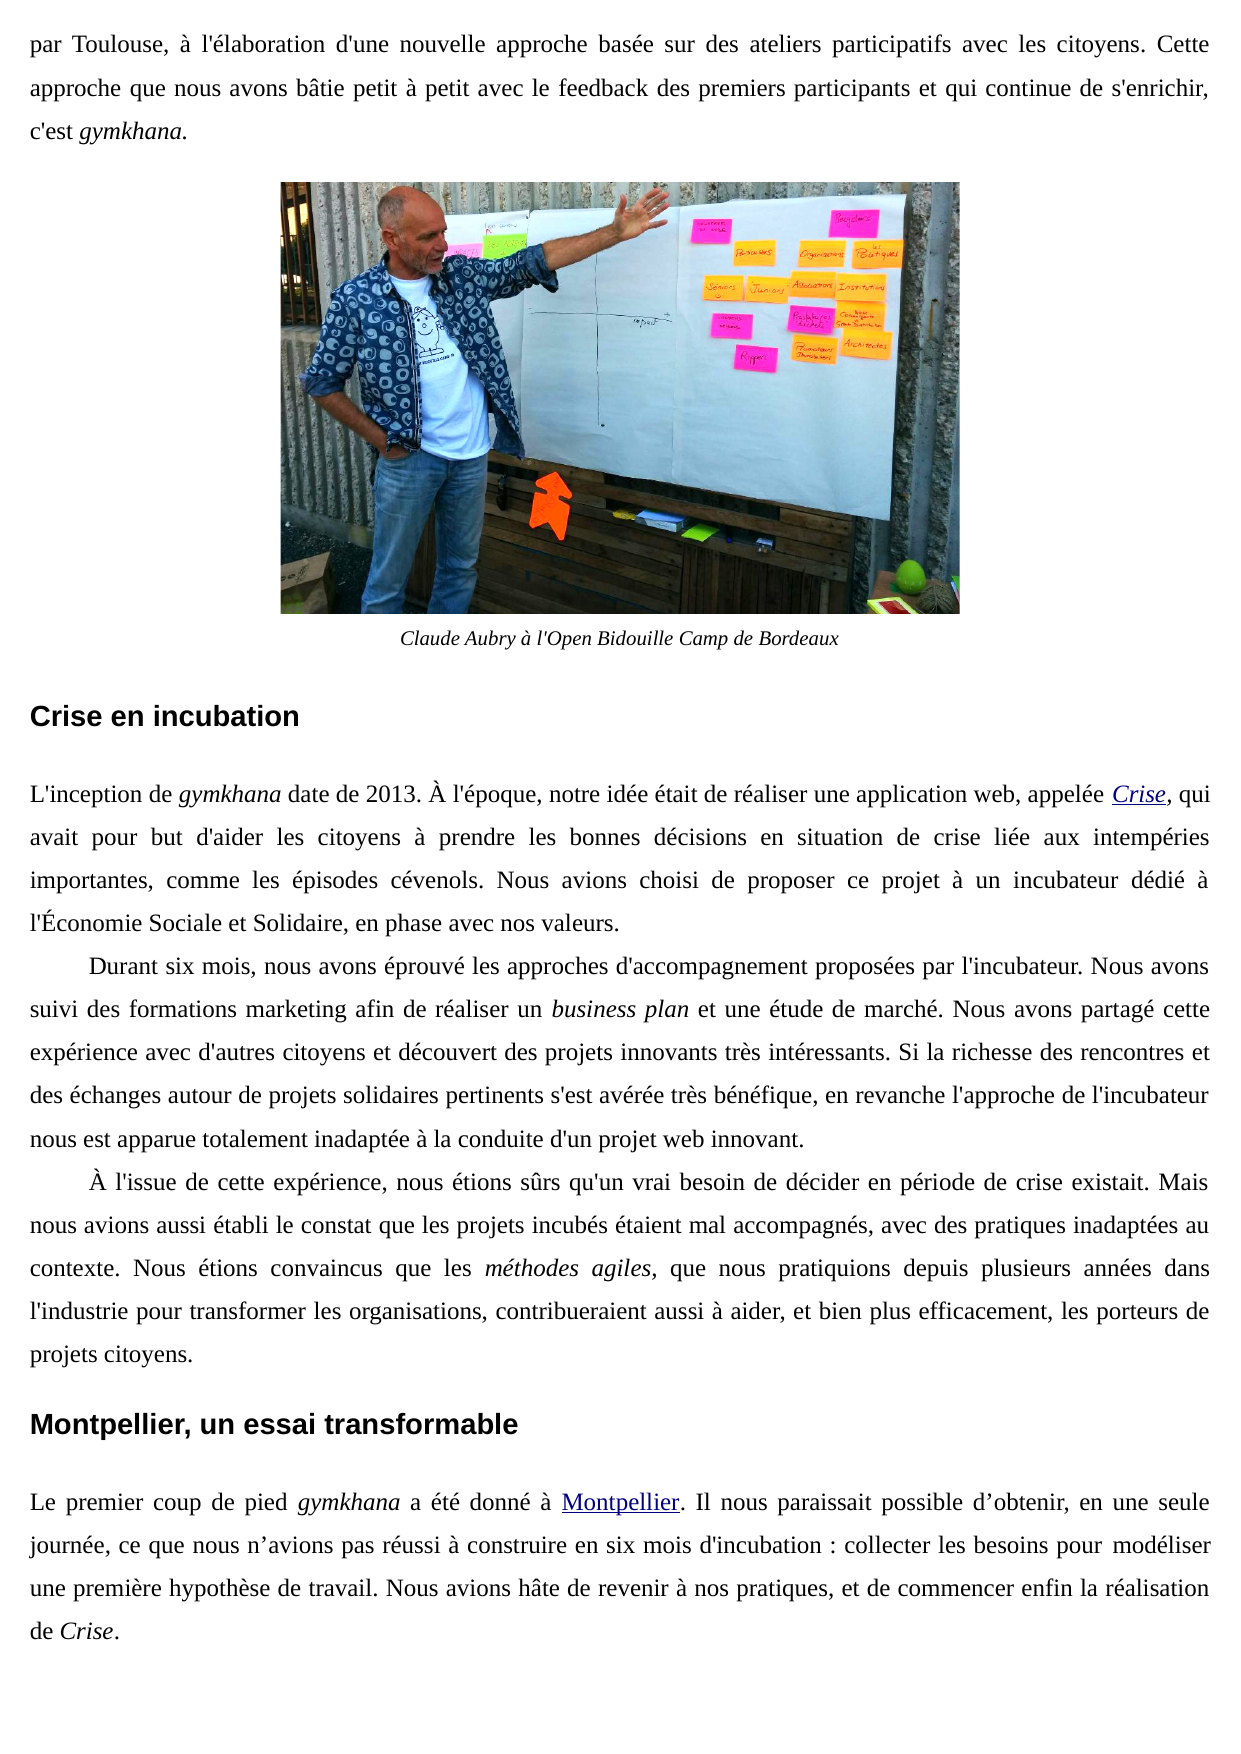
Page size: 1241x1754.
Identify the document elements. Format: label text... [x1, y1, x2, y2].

text Durant six mois, nous avons éprouvé les approches d'accompagnement proposées par l'incubateur. Nous avons suivi des formations marketing afin de réaliser un business plan et une étude de marché. Nous avons partagé cette expérience avec d'autres citoyens et découvert des projets innovants très intéressants. Si la richesse des rencontres et des échanges autour de projets solidaires pertinents s'est avérée très bénéfique, en revanche l'approche de l'incubateur nous est apparue totalement inadaptée à la conduite d'un projet web innovant. [29, 951, 1211, 1152]
subtitle Montpellier, un essai transformable [29, 1407, 1211, 1441]
text Claude Aubry à l'Open Bidouille Camp de Bordeaux [29, 159, 1211, 650]
text Le premier coup de pied gymkhana a été donné à Montpellier. Il nous paraissait possible d’obtenir, en une seule journée, ce que nous n’avions pas réussi à construire en six mois d'incubation : collecter les besoins pour modéliser une première hypothèse de travail. Nous avions hâte de revenir à nos pratiques, et de commencer enfin la réalisation de Crise. [29, 1487, 1211, 1645]
text par Toulouse, à l'élaboration d'une nouvelle approche basée sur des ateliers participatifs avec les citoyens. Cette approche que nous avons bâtie petit à petit avec le feedback des premiers participants et qui continue de s'enrichir, c'est gymkhana. [29, 29, 1211, 144]
subtitle Crise en incubation [29, 699, 1211, 732]
picture [280, 182, 960, 614]
text L'inception de gymkhana date de 2013. À l'époque, notre idée était de réaliser une application web, appelée Crise, qui avait pour but d'aider les citoyens à prendre les bonnes décisions en situation de crise liée aux intempéries importantes, comme les épisodes cévenols. Nous avions choisi de proposer ce projet à un incubateur dédié à l'Économie Sociale et Solidaire, en phase avec nos valeurs. [29, 779, 1211, 937]
text À l'issue de cette expérience, nous étions sûrs qu'un vrai besoin de décider en période de crise existait. Mais nous avions aussi établi le constat que les projets incubés étaient mal accompagnés, avec des pratiques inadaptées au contexte. Nous étions convaincus que les méthodes agiles, que nous pratiquions depuis plusieurs années dans l'industrie pour transformer les organisations, contribueraient aussi à aider, et bien plus efficacement, les porteurs de projets citoyens. [29, 1167, 1211, 1368]
